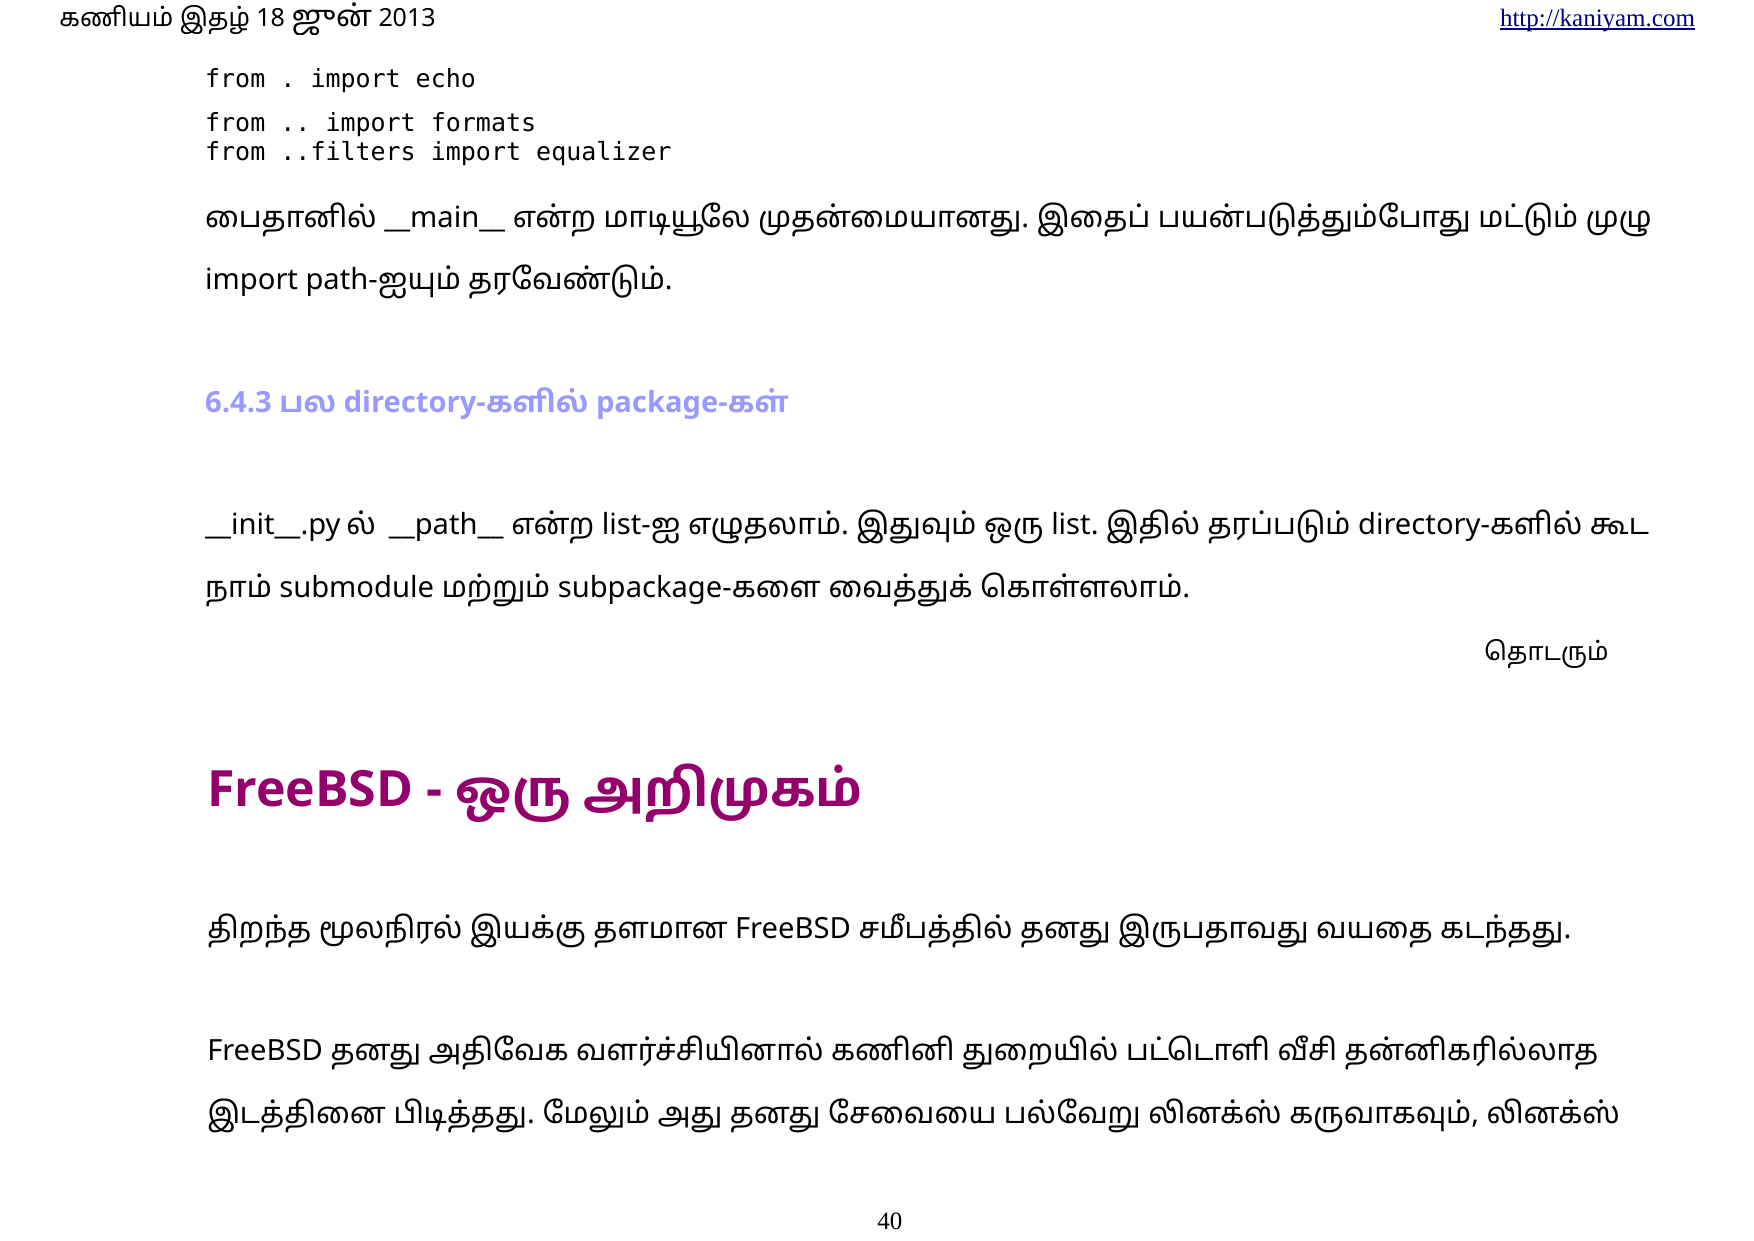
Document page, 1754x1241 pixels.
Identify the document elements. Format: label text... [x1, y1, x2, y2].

text FreeBSD தனது அதிவேக வளர்ச்சியினால் கணினி துறையில் பட்டொளி வீசி தன்னிகரில்லாத இடத்தினை பிடித்தது. மேலும் அது தனது சேவையை பல்வேறு லினக்ஸ் கருவாகவும், லினக்ஸ் [207, 1029, 1695, 1134]
text from ..filters import equalizer [205, 137, 1695, 166]
text from . import echo [205, 64, 1695, 93]
text __init__.pyல் __path__ என்ற list-ஐ எழுதலாம். இதுவும் ஒரு list. இதில் தரப்படும் directory-களில் கூட நாம் submodule மற்றும் subpackage-களை வைத்துக் கொள்ளலாம். தொடரும் [205, 503, 1695, 713]
text திறந்த மூலநிரல் இயக்கு தளமான FreeBSD சமீபத்தில் தனது இருபதாவது வயதை கடந்தது. [207, 907, 1695, 949]
text from .. import formats [205, 108, 1695, 137]
subtitle FreeBSD - ஒரு அறிமுகம் [207, 753, 1695, 895]
text பைதானில் __main__ என்ற மாடியூலே முதன்மையானது. இதைப் பயன்படுத்தும்போது மட்டும் முழு import path-ஐயும் தரவேண்டும். 6.4.3 பல directory-களில் package-கள் [205, 196, 1695, 483]
